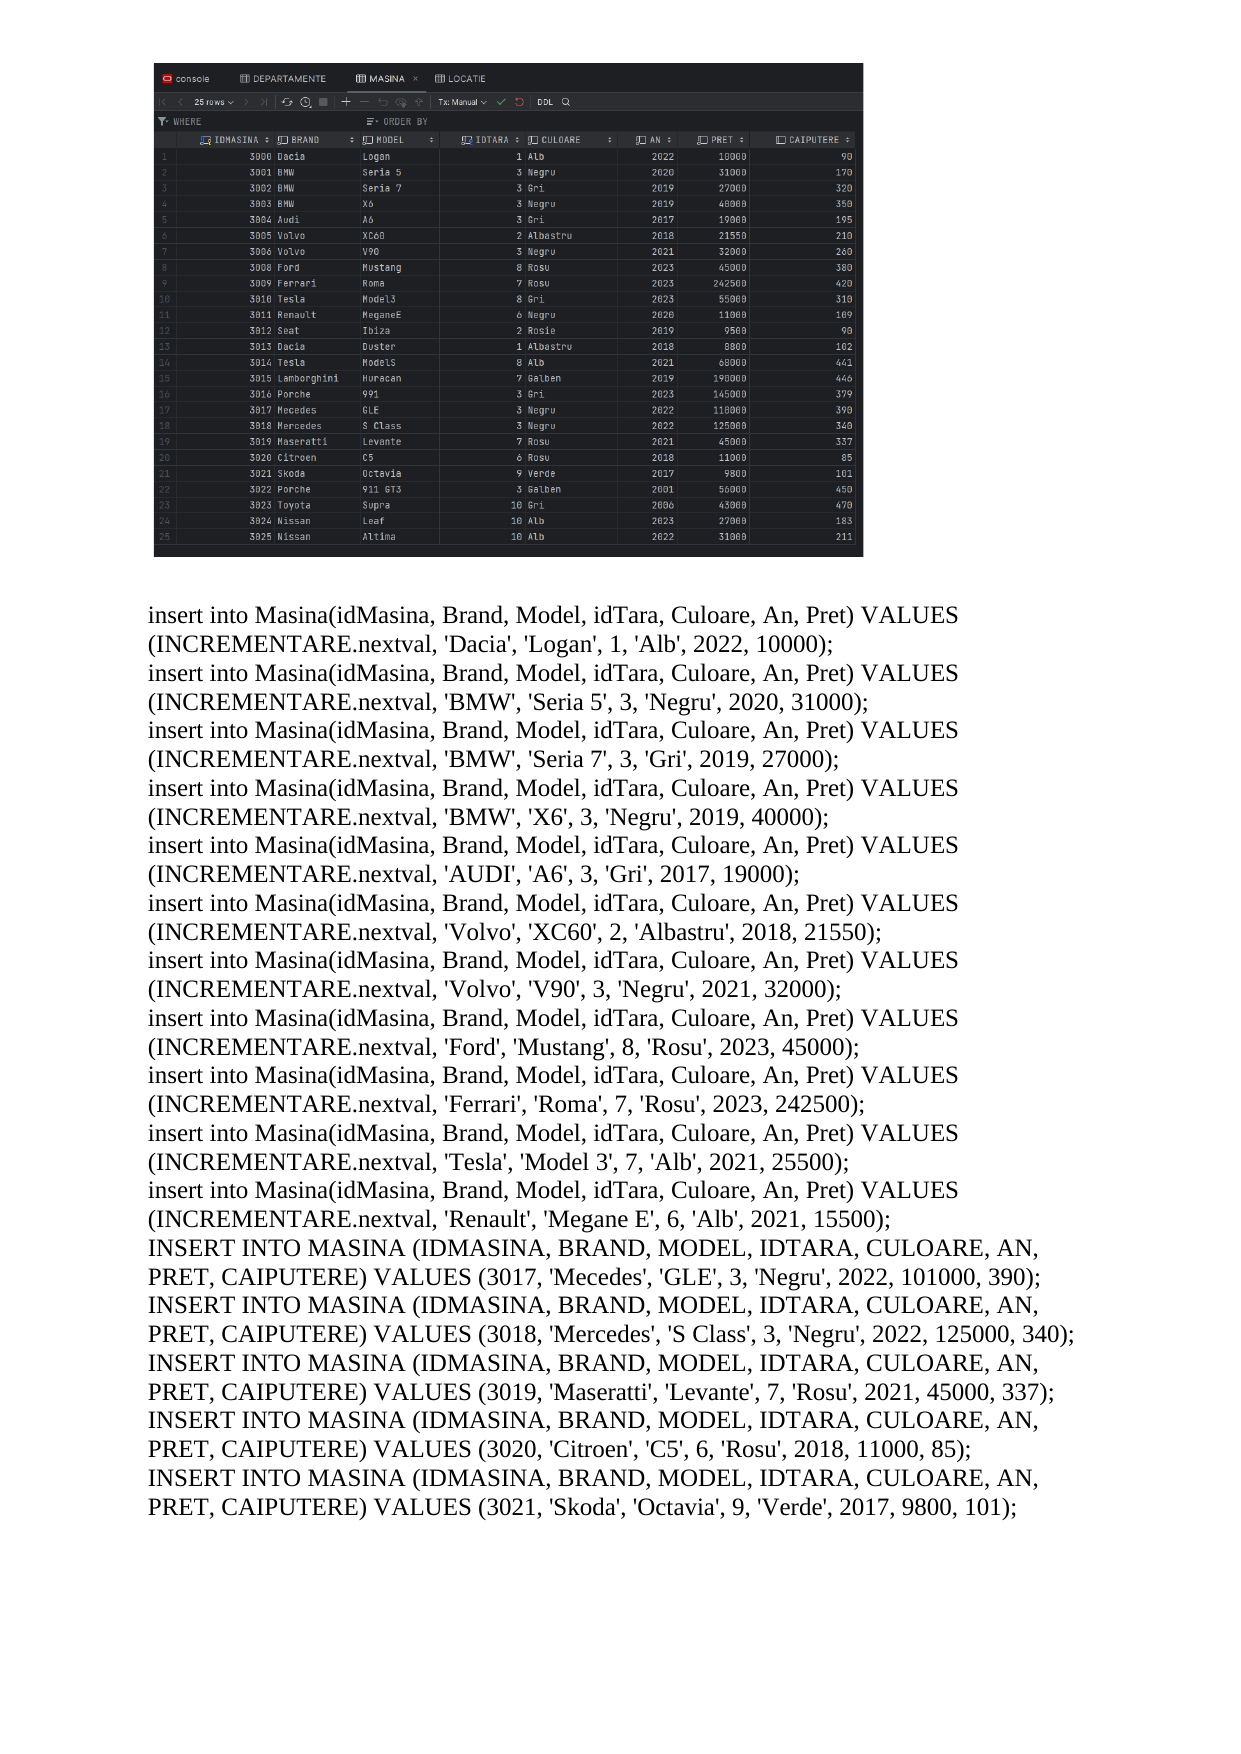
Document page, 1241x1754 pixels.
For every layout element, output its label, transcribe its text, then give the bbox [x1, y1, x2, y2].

text insert into Masina(idMasina, Brand, Model, idTara, Culoare, An, Pret) VALUES (INCREMENTARE.nextval, 'Dacia', 'Logan', 1, 'Alb', 2022, 10000); insert into Masina(idMasina, Brand, Model, idTara, Culoare, An, Pret) VALUES (INCREMENTARE.nextval, 'BMW', 'Seria 5', 3, 'Negru', 2020, 31000); insert into Masina(idMasina, Brand, Model, idTara, Culoare, An, Pret) VALUES (INCREMENTARE.nextval, 'BMW', 'Seria 7', 3, 'Gri', 2019, 27000); insert into Masina(idMasina, Brand, Model, idTara, Culoare, An, Pret) VALUES (INCREMENTARE.nextval, 'BMW', 'X6', 3, 'Negru', 2019, 40000); insert into Masina(idMasina, Brand, Model, idTara, Culoare, An, Pret) VALUES (INCREMENTARE.nextval, 'AUDI', 'A6', 3, 'Gri', 2017, 19000); insert into Masina(idMasina, Brand, Model, idTara, Culoare, An, Pret) VALUES (INCREMENTARE.nextval, 'Volvo', 'XC60', 2, 'Albastru', 2018, 21550); insert into Masina(idMasina, Brand, Model, idTara, Culoare, An, Pret) VALUES (INCREMENTARE.nextval, 'Volvo', 'V90', 3, 'Negru', 2021, 32000); insert into Masina(idMasina, Brand, Model, idTara, Culoare, An, Pret) VALUES (INCREMENTARE.nextval, 'Ford', 'Mustang', 8, 'Rosu', 2023, 45000); insert into Masina(idMasina, Brand, Model, idTara, Culoare, An, Pret) VALUES (INCREMENTARE.nextval, 'Ferrari', 'Roma', 7, 'Rosu', 2023, 242500); insert into Masina(idMasina, Brand, Model, idTara, Culoare, An, Pret) VALUES (INCREMENTARE.nextval, 'Tesla', 'Model 3', 7, 'Alb', 2021, 25500); insert into Masina(idMasina, Brand, Model, idTara, Culoare, An, Pret) VALUES (INCREMENTARE.nextval, 'Renault', 'Megane E', 6, 'Alb', 2021, 15500); INSERT INTO MASINA (IDMASINA, BRAND, MODEL, IDTARA, CULOARE, AN, PRET, CAIPUTERE) VALUES (3017, 'Mecedes', 'GLE', 3, 'Negru', 2022, 101000, 390); INSERT INTO MASINA (IDMASINA, BRAND, MODEL, IDTARA, CULOARE, AN, PRET, CAIPUTERE) VALUES (3018, 'Mercedes', 'S Class', 3, 'Negru', 2022, 125000, 340); INSERT INTO MASINA (IDMASINA, BRAND, MODEL, IDTARA, CULOARE, AN, PRET, CAIPUTERE) VALUES (3019, 'Maseratti', 'Levante', 7, 'Rosu', 2021, 45000, 337); INSERT INTO MASINA (IDMASINA, BRAND, MODEL, IDTARA, CULOARE, AN, PRET, CAIPUTERE) VALUES (3020, 'Citroen', 'C5', 6, 'Rosu', 2018, 11000, 85); INSERT INTO MASINA (IDMASINA, BRAND, MODEL, IDTARA, CULOARE, AN, PRET, CAIPUTERE) VALUES (3021, 'Skoda', 'Octavia', 9, 'Verde', 2017, 9800, 101); [148, 600, 1093, 1520]
